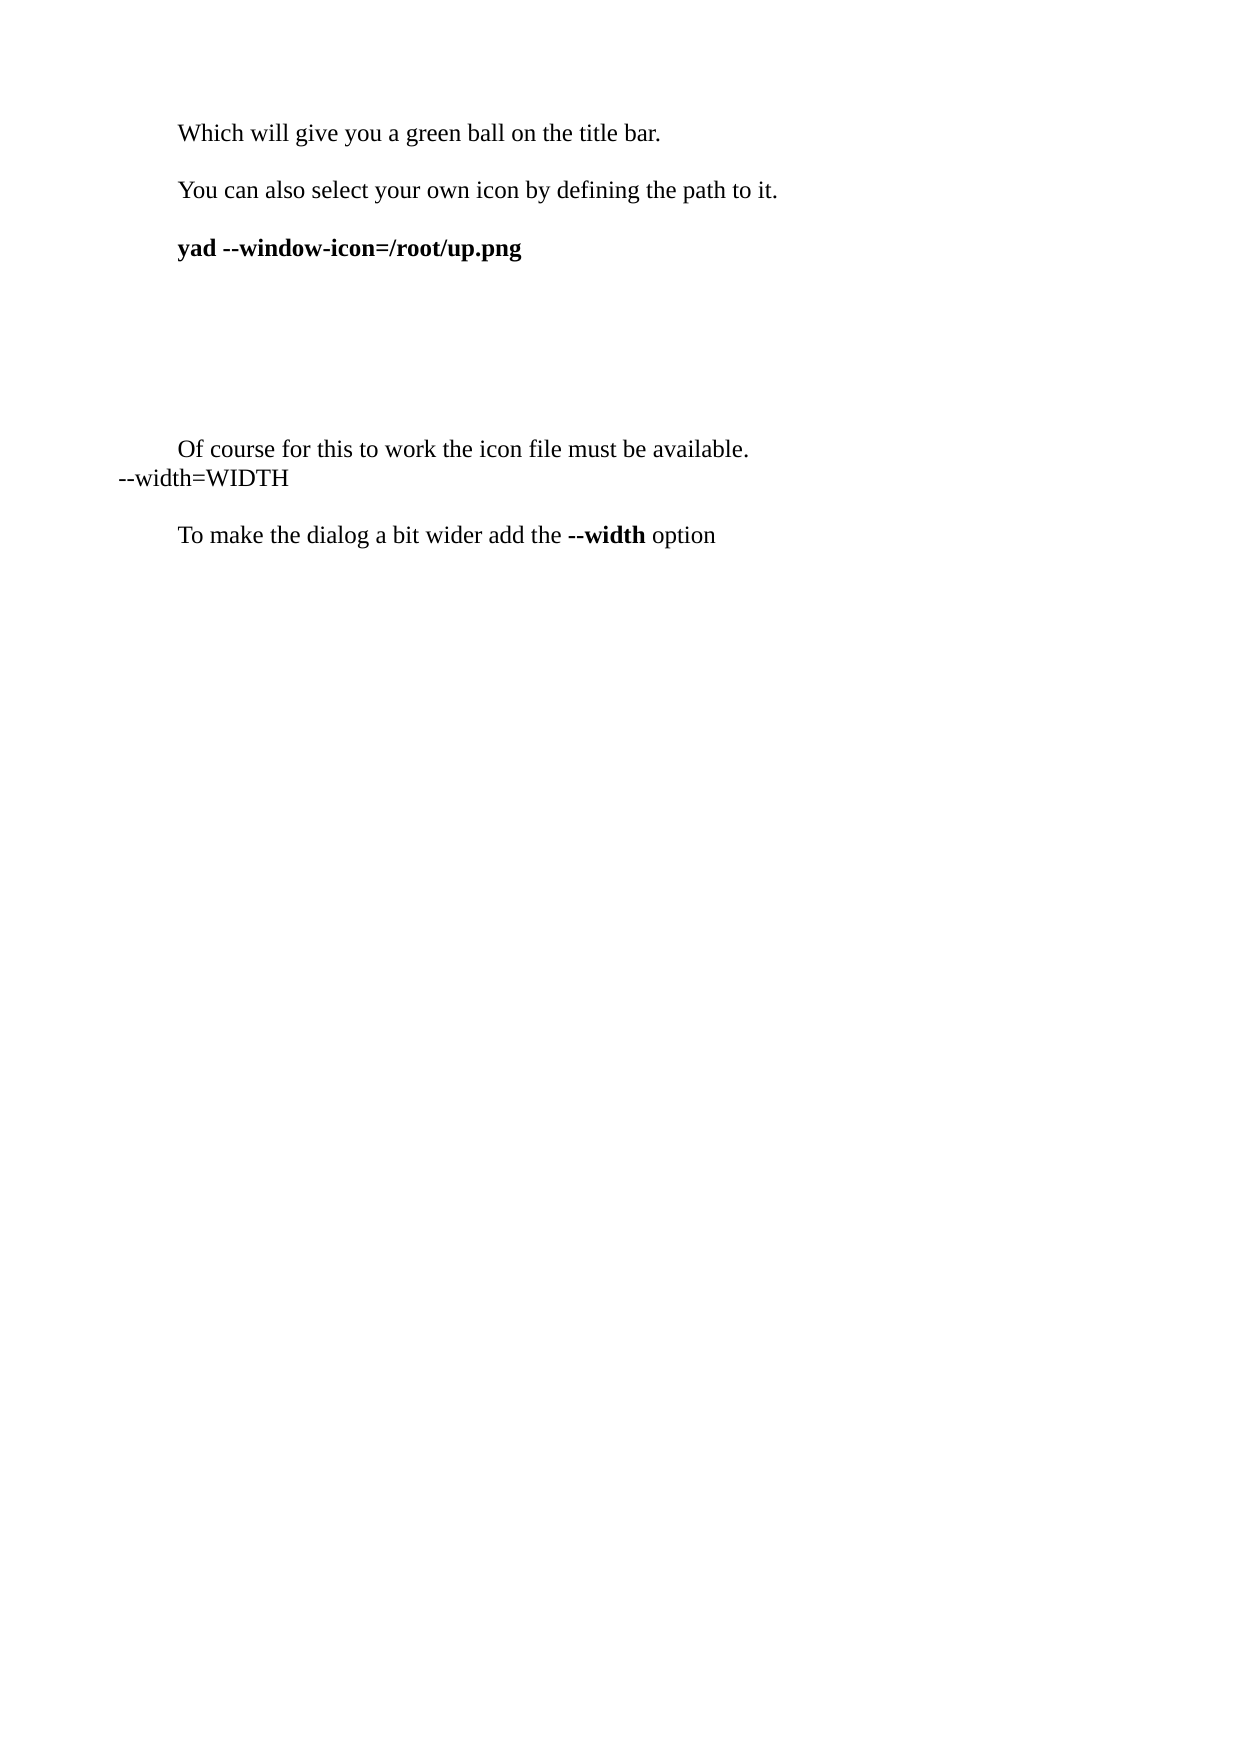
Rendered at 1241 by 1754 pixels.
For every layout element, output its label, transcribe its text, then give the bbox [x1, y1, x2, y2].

list Of course for this to work the icon file must be available. [177, 377, 1122, 463]
list To make the dialog a bit wider add the --width option [177, 492, 1122, 607]
list Which will give you a green ball on the title bar. You can also select your own icon by defining the path to it. yad --window-icon=/root/up.png [177, 118, 1122, 319]
subtitle --width=WIDTH [118, 463, 1122, 492]
